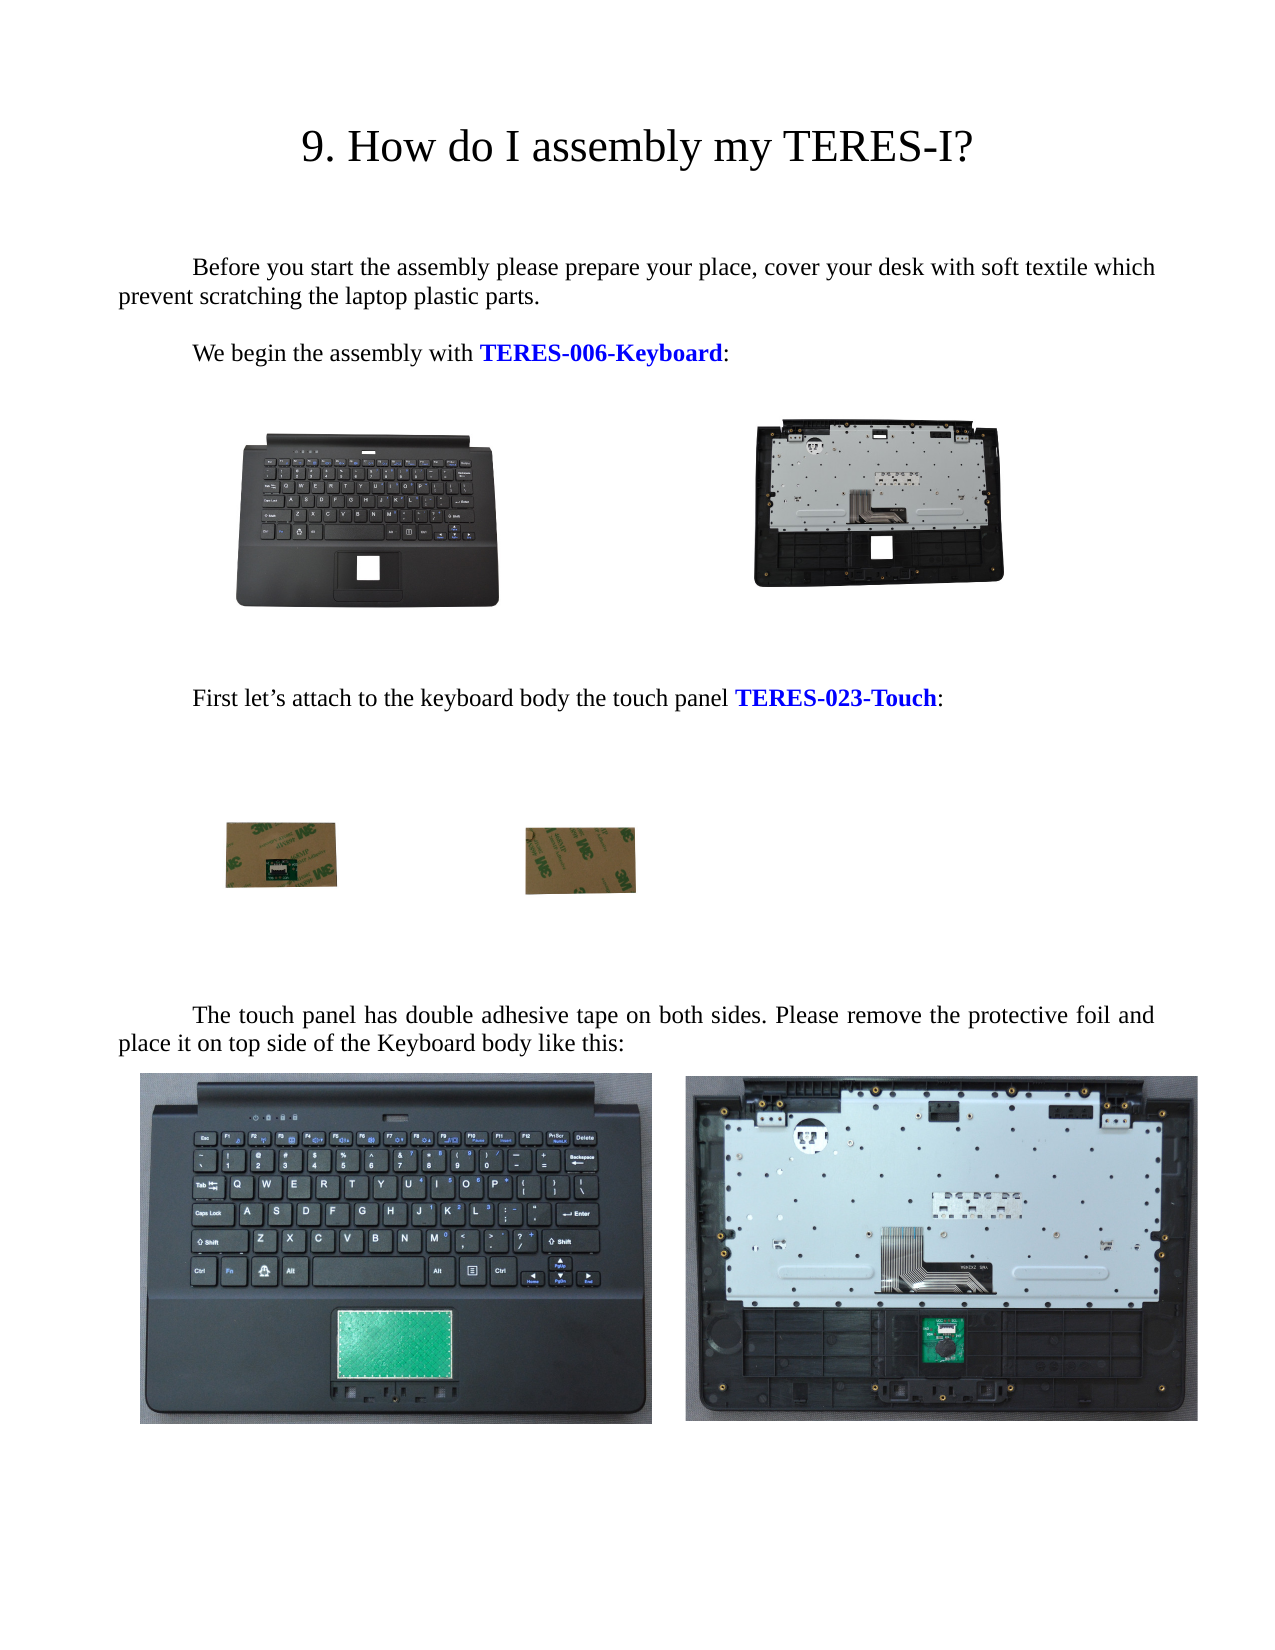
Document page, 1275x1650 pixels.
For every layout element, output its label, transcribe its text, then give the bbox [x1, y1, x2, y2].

picture [140, 1073, 652, 1424]
text First let’s attach to the keyboard body the touch panel TERES-023-Touch: [118, 683, 1157, 712]
picture [445, 725, 716, 996]
text We begin the assembly with TERES-006-Keyboard: [118, 338, 1157, 367]
picture [743, 367, 1014, 638]
text Before you start the assembly please prepare your place, cover your desk with soft textile which prevent scratching the laptop plastic parts. [118, 252, 1157, 310]
picture [685, 1076, 1198, 1421]
picture [232, 385, 503, 656]
text 9. How do I assembly my TERES-I? [118, 118, 1157, 171]
picture [146, 720, 417, 991]
text The touch panel has double adhesive tape on both sides. Please remove the protective foil and place it on top side of the Keyboard body like this: [118, 1000, 1157, 1057]
